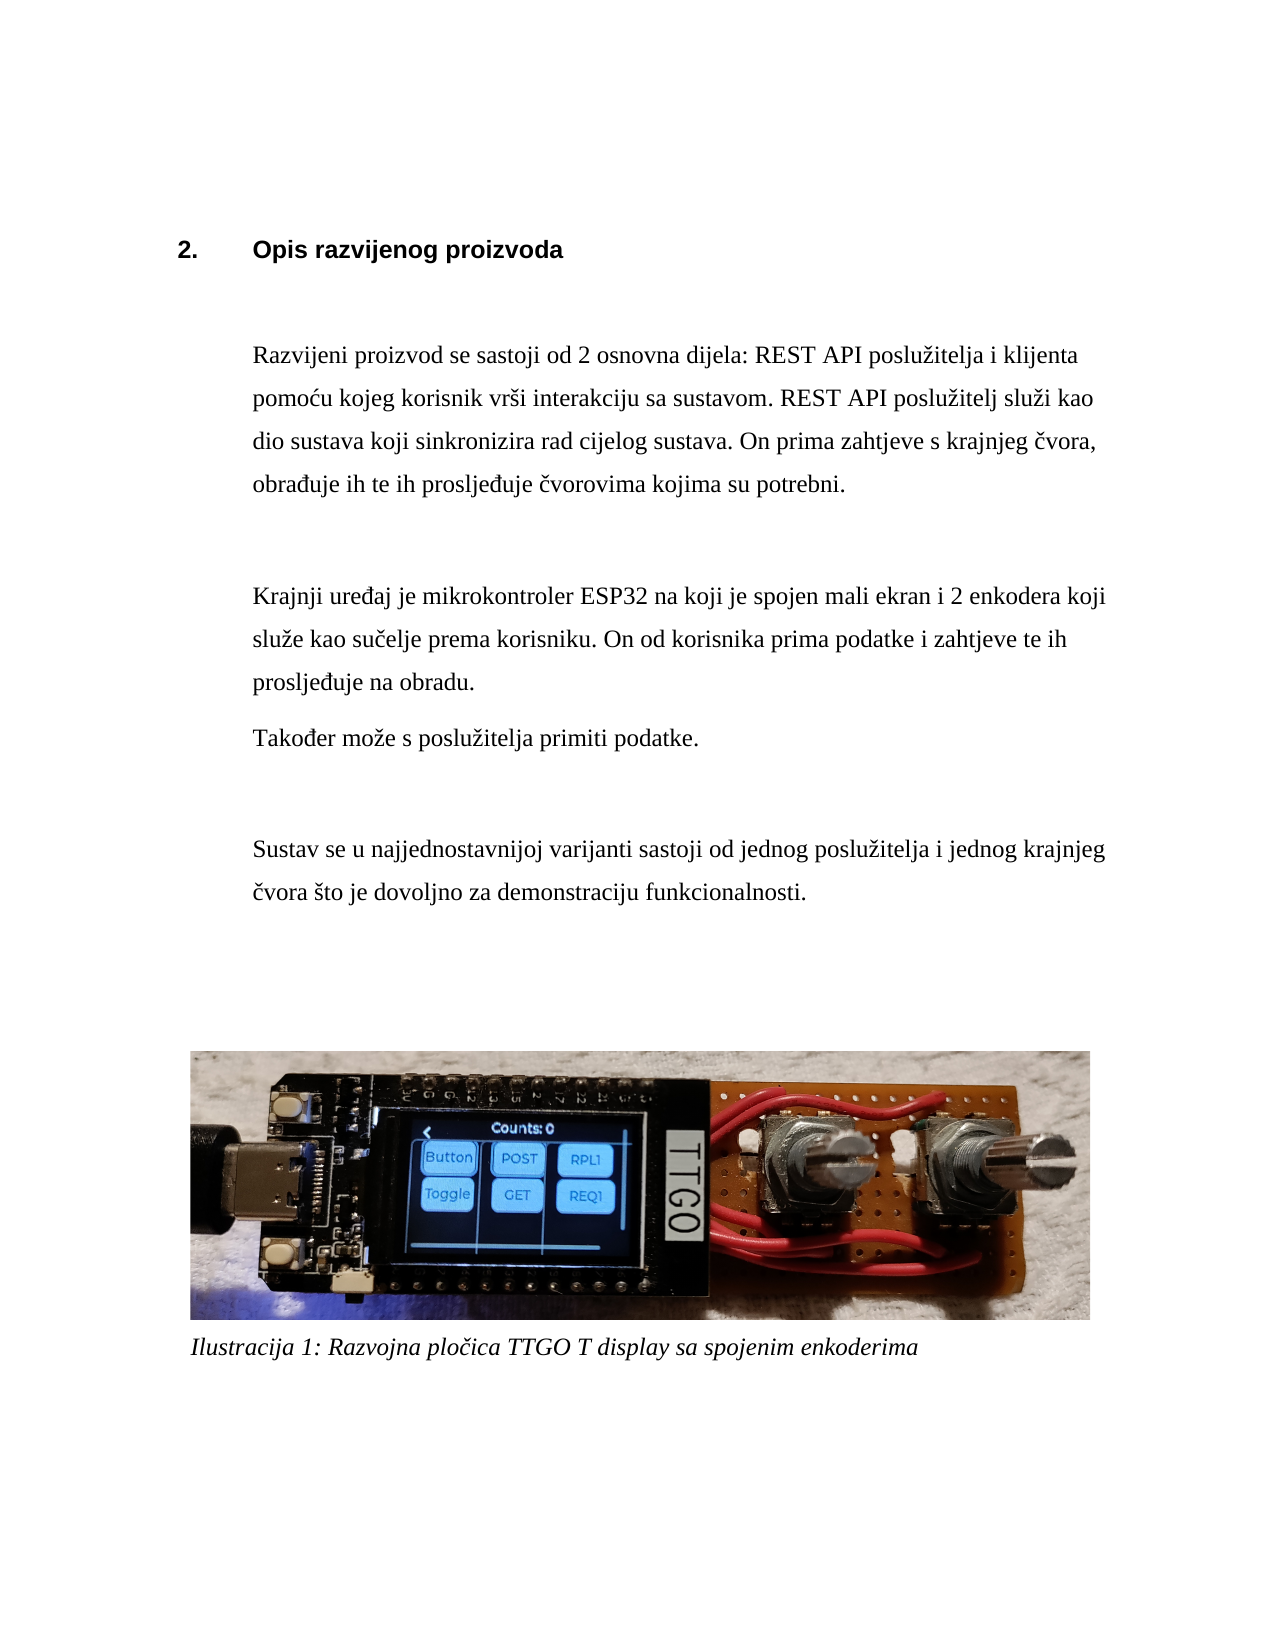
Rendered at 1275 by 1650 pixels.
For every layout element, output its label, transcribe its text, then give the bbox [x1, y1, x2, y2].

text Također može s poslužitelja primiti podatke. [252, 723, 1127, 751]
picture [190, 1221, 1091, 1300]
text [190, 1051, 1090, 1064]
text Ilustracija 1: Razvojna pločica TTGO T display sa spojenim enkoderima [190, 1300, 1090, 1361]
subtitle Opis razvijenog proizvoda [177, 235, 1127, 264]
text Razvijeni proizvod se sastoji od 2 osnovna dijela: REST API poslužitelja i klijenta pomoću kojeg korisnik vrši interakciju sa sustavom. REST API poslužitelj služi kao dio sustava koji sinkronizira rad cijelog sustava. On prima zahtjeve s krajnjeg čvora, obrađuje ih te ih prosljeđuje čvorovima kojima su potrebni. [252, 340, 1127, 498]
text Krajnji uređaj je mikrokontroler ESP32 na koji je spojen mali ekran i 2 enkodera koji služe kao sučelje prema korisniku. On od korisnika prima podatke i zahtjeve te ih prosljeđuje na obradu. [252, 581, 1127, 696]
text Sustav se u najjednostavnijoj varijanti sastoji od jednog poslužitelja i jednog krajnjeg čvora što je dovoljno za demonstraciju funkcionalnosti. [252, 834, 1127, 906]
text [190, 1361, 1090, 1393]
text [190, 1064, 1090, 1221]
